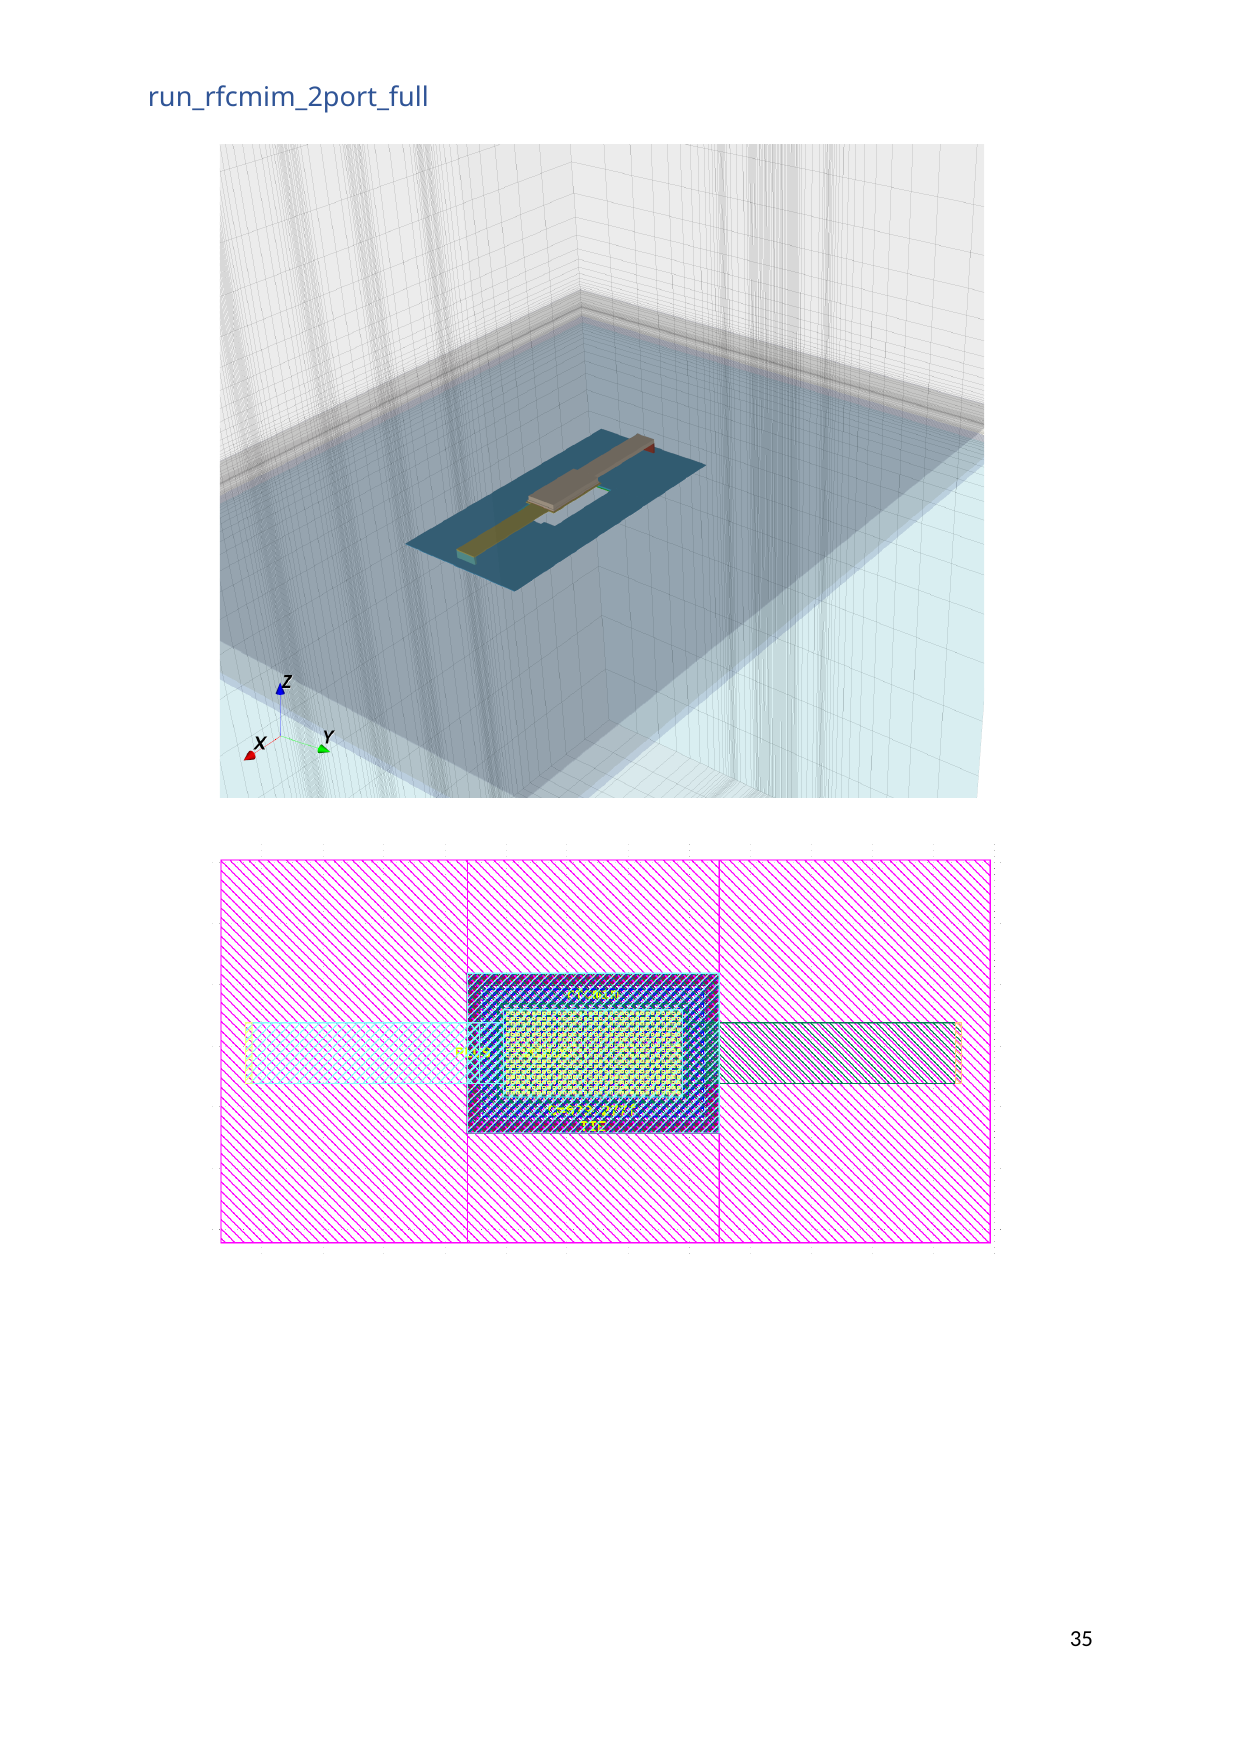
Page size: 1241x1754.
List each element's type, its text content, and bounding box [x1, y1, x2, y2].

subtitle run_rfcmim_2port_full [148, 78, 1093, 115]
picture [210, 842, 1003, 1256]
picture [219, 144, 985, 798]
